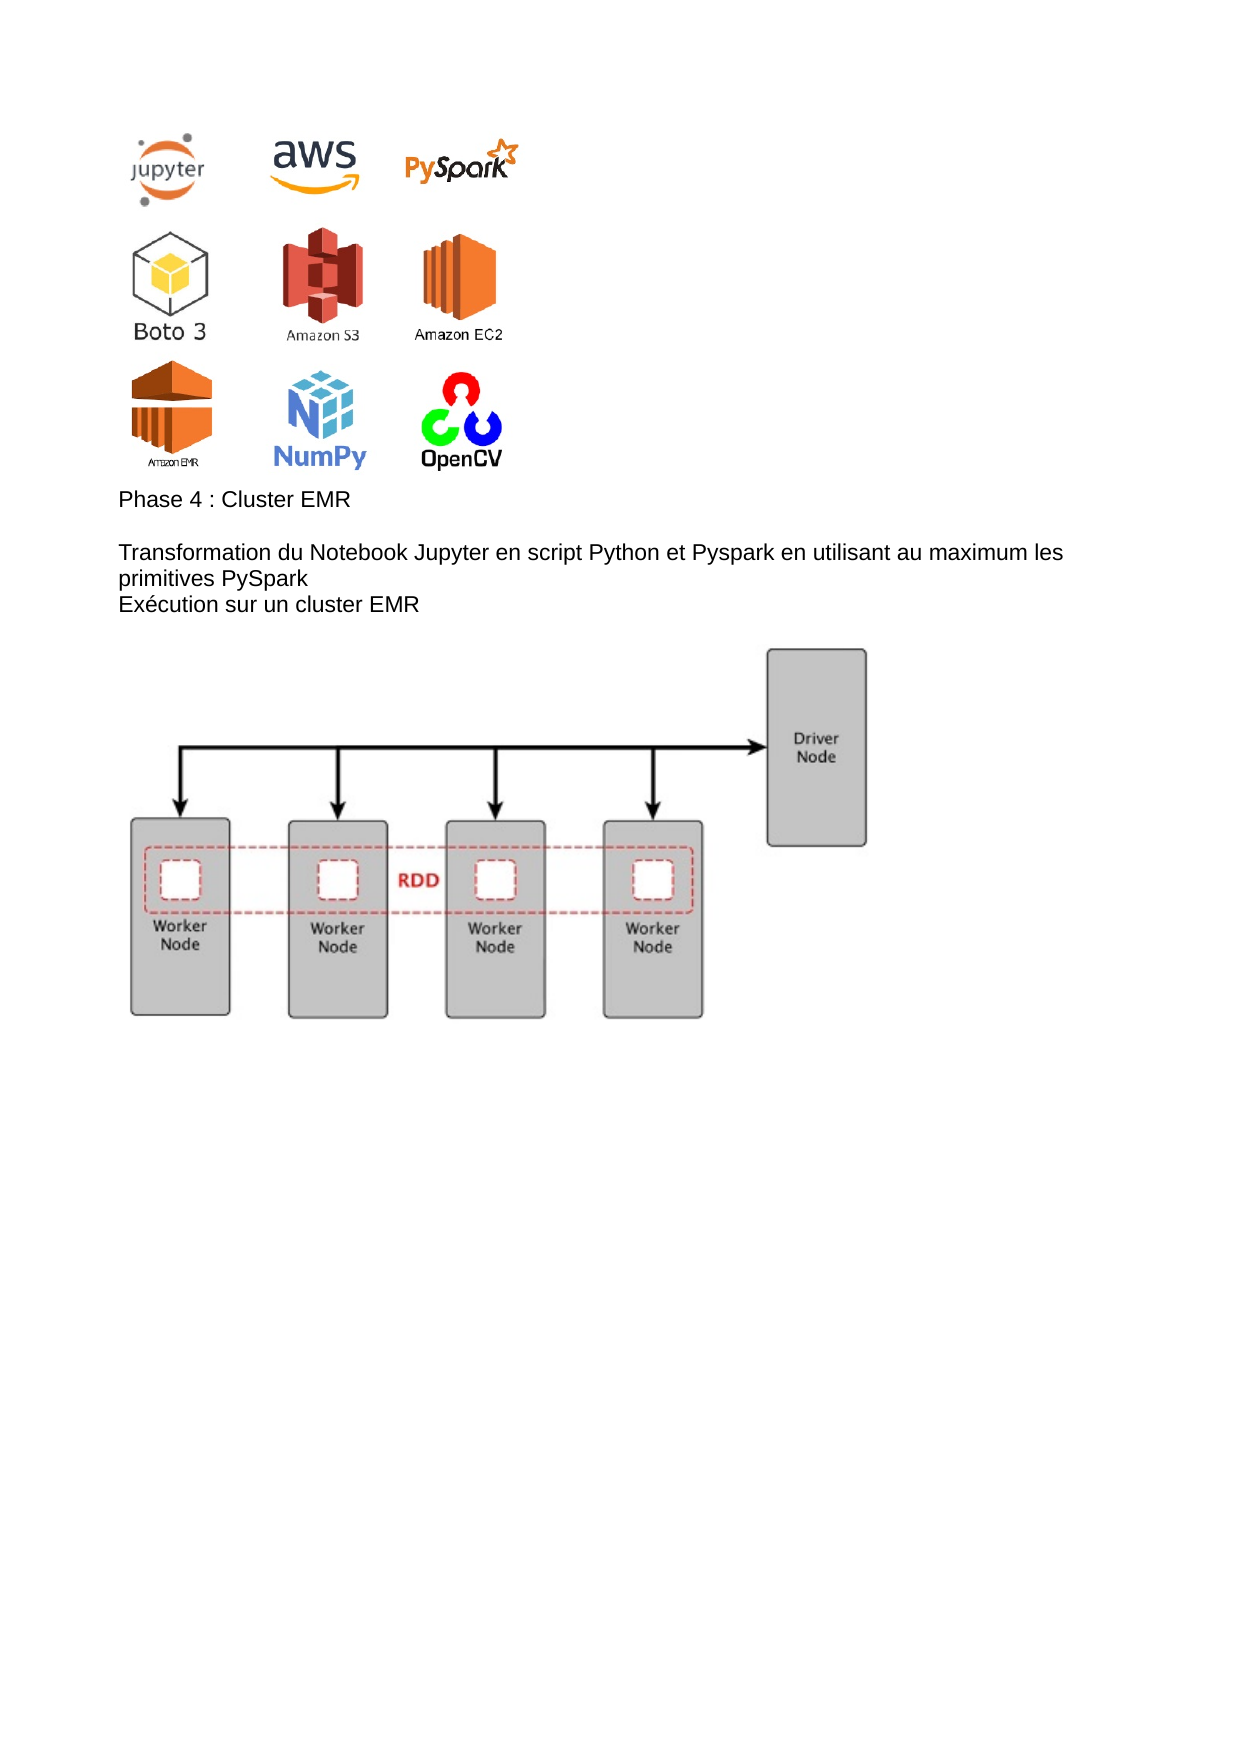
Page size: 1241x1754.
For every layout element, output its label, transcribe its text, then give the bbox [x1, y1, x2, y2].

text Phase 4 : Cluster EMR [118, 486, 1122, 512]
picture [118, 644, 875, 1027]
text Exécution sur un cluster EMR [118, 591, 1122, 618]
text Transformation du Notebook Jupyter en script Python et Pyspark en utilisant au maximum les primitives PySpark [118, 539, 1122, 591]
picture [118, 118, 532, 486]
